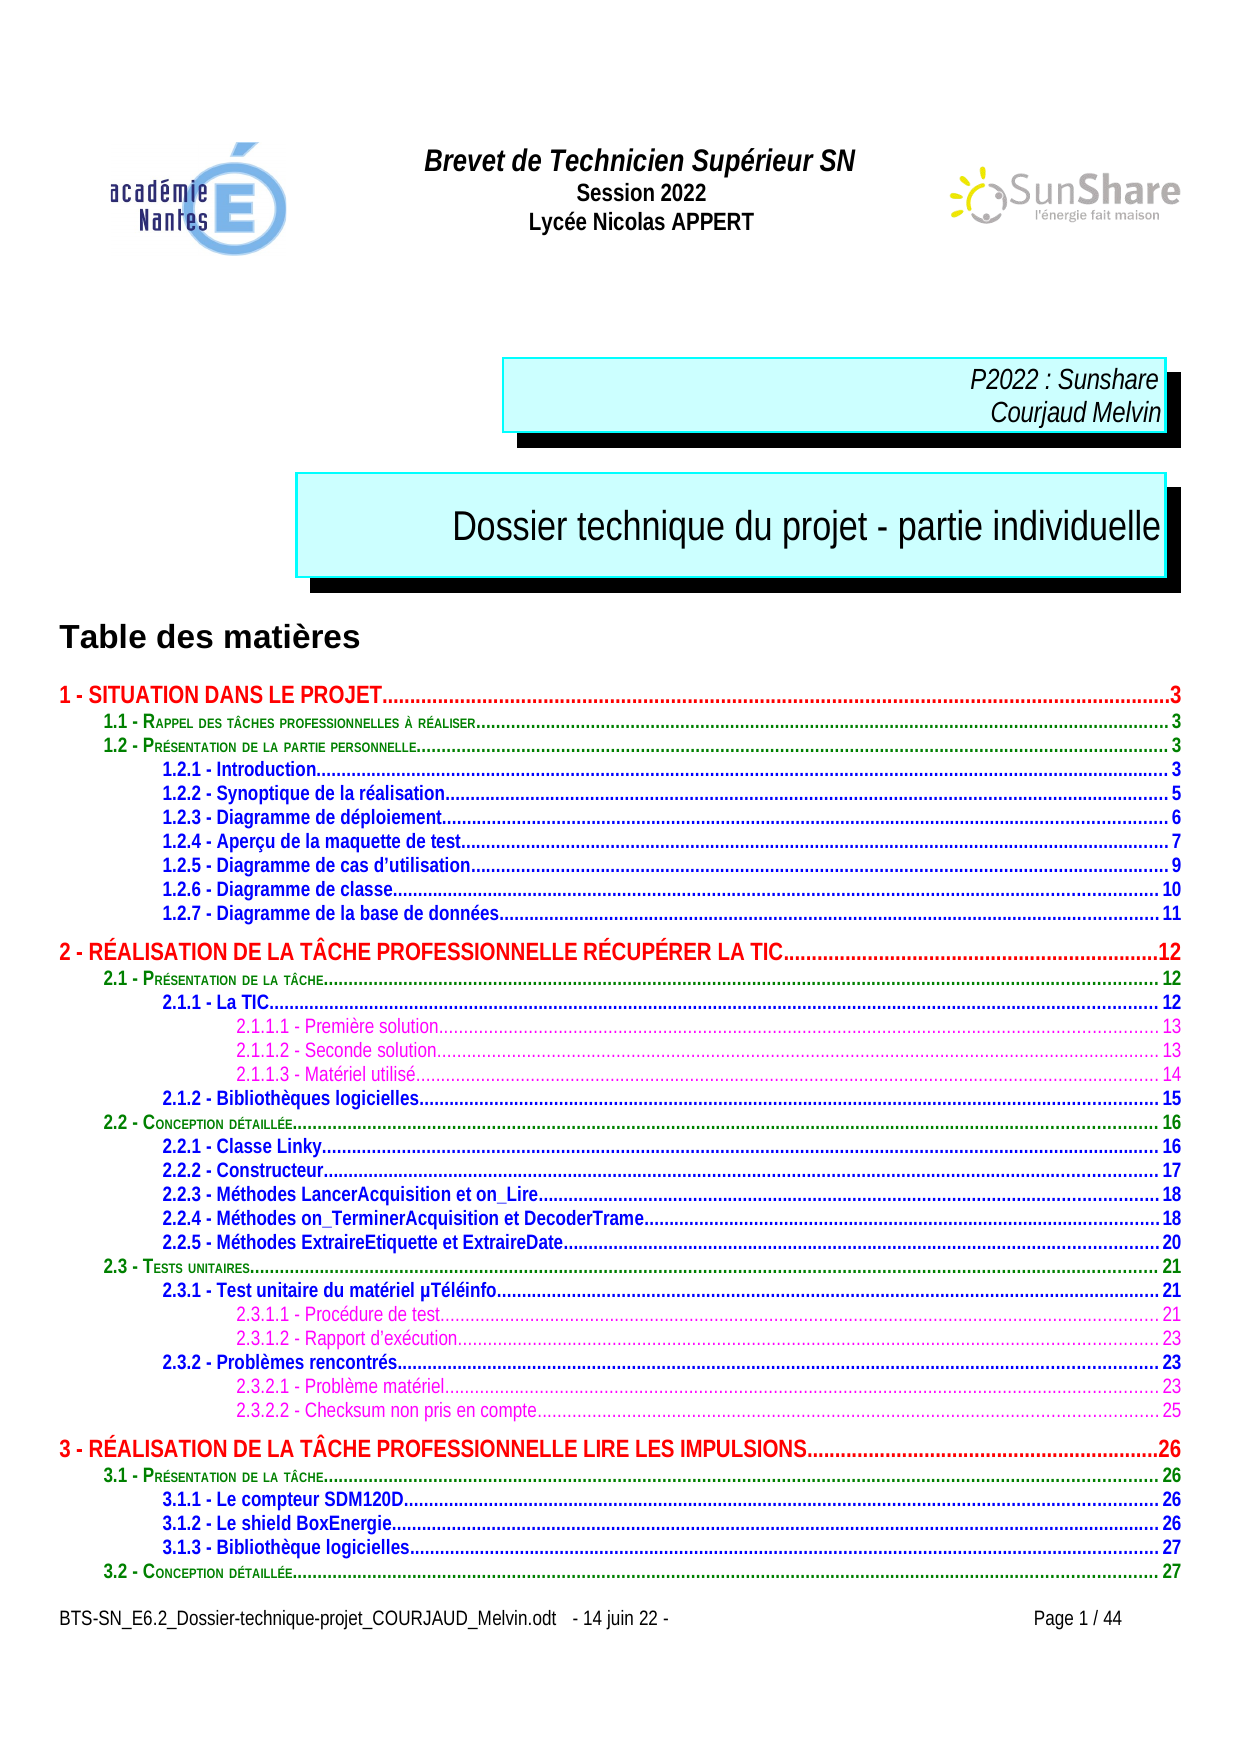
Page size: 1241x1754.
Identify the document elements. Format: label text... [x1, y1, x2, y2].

text 3.1 - Présentation de la tâche 26 [103, 1463, 1181, 1487]
text 1 - Situation dans le projet 3 [59, 680, 1181, 709]
text 3 - Réalisation de la tâche professionnelle Lire les impulsions 26 [59, 1434, 1181, 1463]
text 1.2.6 - Diagramme de classe 10 [162, 877, 1181, 901]
text Dossier technique du projet - partie individuelle [298, 496, 1164, 544]
text 3.1.3 - Bibliothèque logicielles 27 [162, 1535, 1181, 1559]
text 2.2.1 - Classe Linky 16 [162, 1134, 1181, 1158]
text 2.2.2 - Constructeur 17 [162, 1158, 1181, 1182]
text 2.3.2.2 - Checksum non pris en compte 25 [236, 1397, 1181, 1421]
text 2.1.1.1 - Première solution 13 [236, 1014, 1181, 1038]
text 2.2.4 - Méthodes on_TerminerAcquisition et DecoderTrame 18 [162, 1206, 1181, 1230]
text 2.3.1 - Test unitaire du matériel µTéléinfo 21 [162, 1278, 1181, 1302]
text 2.3.1.2 - Rapport d’exécution 23 [236, 1326, 1181, 1349]
text 2.1.1.3 - Matériel utilisé 14 [236, 1062, 1181, 1086]
text 3.2 - Conception détaillée 27 [103, 1559, 1181, 1583]
text 2.1.1.2 - Seconde solution 13 [236, 1038, 1181, 1062]
text 2.2.3 - Méthodes LancerAcquisition et on_Lire 18 [162, 1182, 1181, 1206]
text 2.3.2 - Problèmes rencontrés 23 [162, 1349, 1181, 1373]
text 1.2.4 - Aperçu de la maquette de test 7 [162, 829, 1181, 853]
text 1.2.7 - Diagramme de la base de données 11 [162, 901, 1181, 925]
picture [944, 166, 1182, 226]
text 2.2 - Conception détaillée 16 [103, 1110, 1181, 1134]
text 1.2.5 - Diagramme de cas d’utilisation 9 [162, 853, 1181, 877]
text P2022 : Sunshare [504, 359, 1164, 390]
text 3.1.2 - Le shield BoxEnergie 26 [162, 1511, 1181, 1535]
text 2.3.2.1 - Problème matériel 23 [236, 1373, 1181, 1397]
text 1.2.3 - Diagramme de déploiement 6 [162, 805, 1181, 829]
text 1.2.1 - Introduction 3 [162, 757, 1181, 781]
text 1.1 - Rappel des tâches professionnelles à réaliser 3 [103, 709, 1181, 733]
subtitle Table des matières [59, 618, 1181, 655]
picture [110, 142, 287, 256]
text 2.1.1 - La TIC 12 [162, 990, 1181, 1014]
text 2 - Réalisation de la tâche professionnelle Récupérer la TIC 12 [59, 937, 1181, 966]
text 1.2.2 - Synoptique de la réalisation 5 [162, 781, 1181, 805]
text 3.1.1 - Le compteur SDM120D 26 [162, 1487, 1181, 1511]
text Courjaud Melvin [504, 390, 1164, 431]
text 2.2.5 - Méthodes ExtraireEtiquette et ExtraireDate 20 [162, 1230, 1181, 1254]
text 2.1.2 - Bibliothèques logicielles 15 [162, 1086, 1181, 1110]
text 2.3.1.1 - Procédure de test 21 [236, 1302, 1181, 1326]
text 1.2 - Présentation de la partie personnelle 3 [103, 733, 1181, 757]
text 2.1 - Présentation de la tâche 12 [103, 966, 1181, 990]
text 2.3 - Tests unitaires 21 [103, 1254, 1181, 1278]
